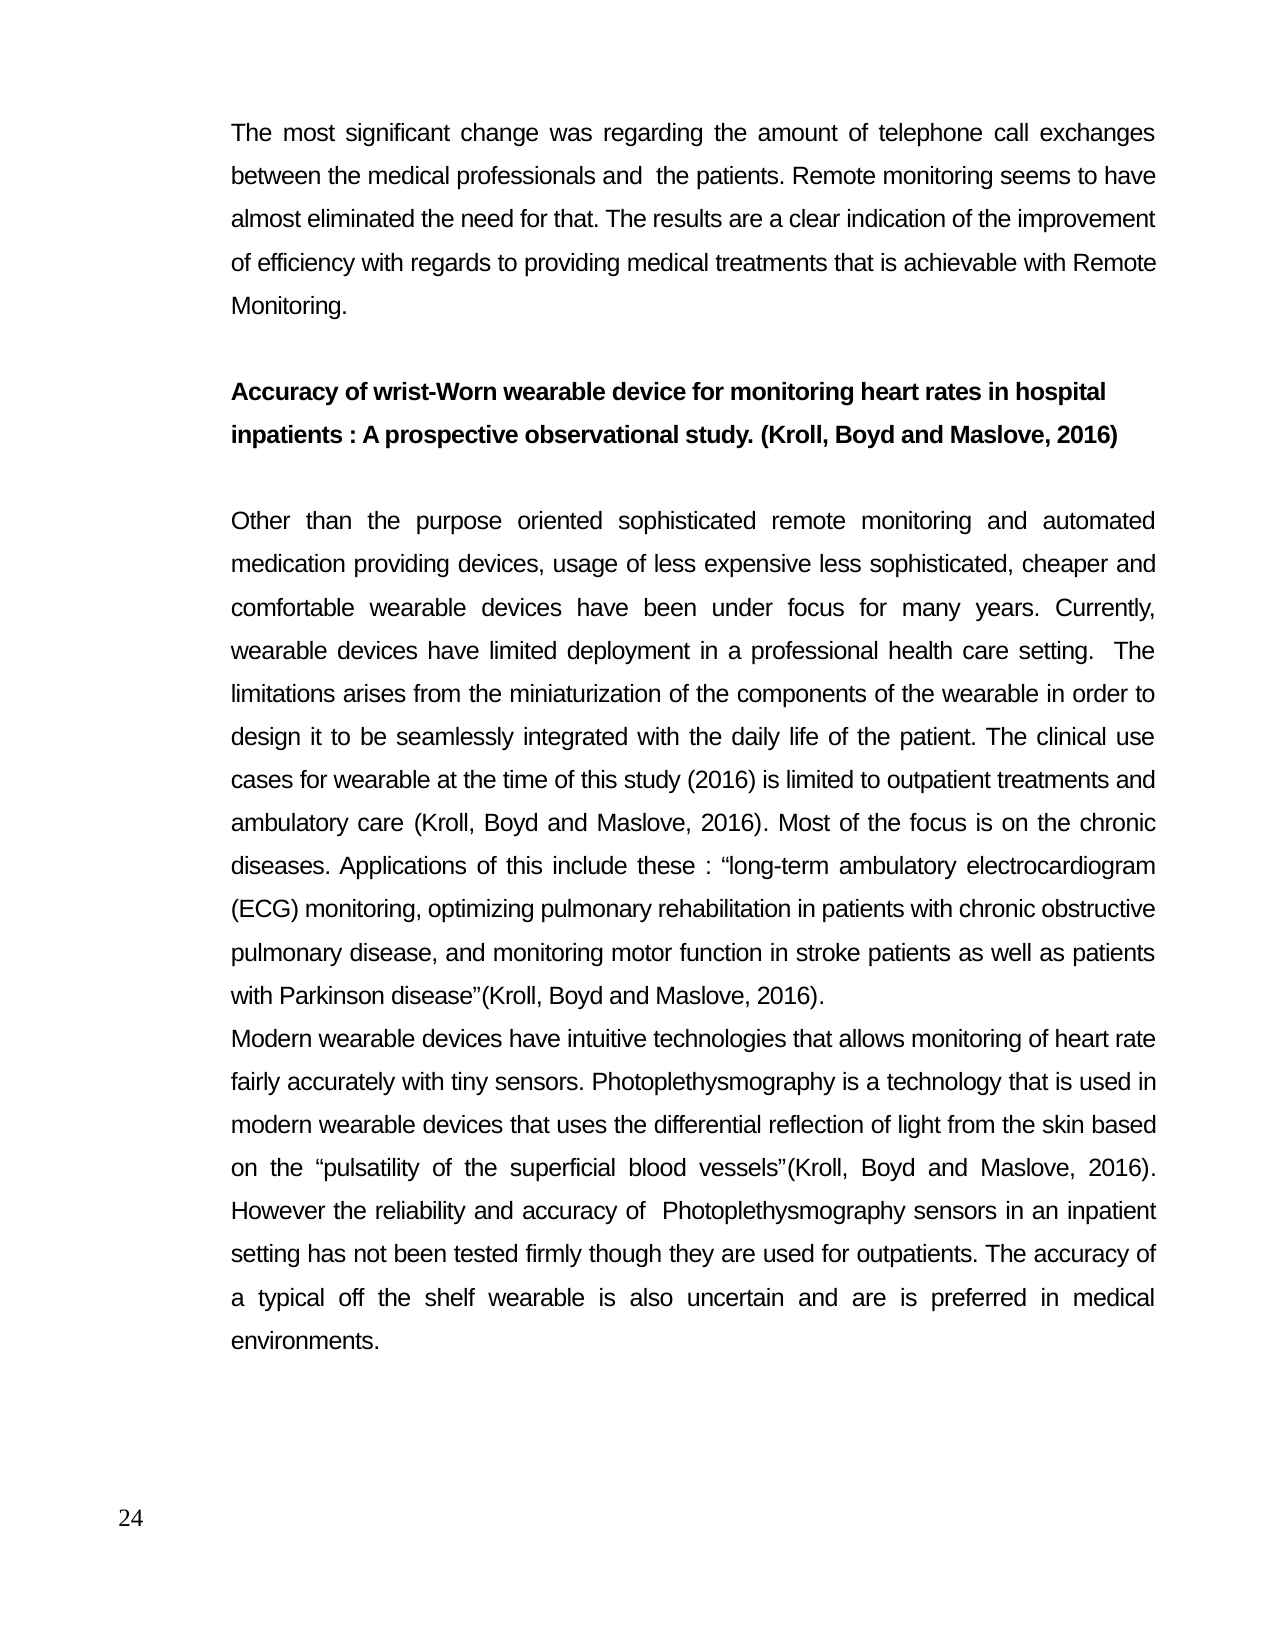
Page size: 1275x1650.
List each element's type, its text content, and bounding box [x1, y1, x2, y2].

text The most significant change was regarding the amount of telephone call exchanges between the medical professionals and the patients. Remote monitoring seems to have almost eliminated the need for that. The results are a clear indication of the improvement of efficiency with regards to providing medical treatments that is achievable with Remote Monitoring. [231, 118, 1157, 319]
text Accuracy of wrist-Worn wearable device for monitoring heart rates in hospital inpatients : A prospective observational study. (Kroll, Boyd and Maslove, 2016)⁠ [231, 377, 1157, 449]
text Other than the purpose oriented sophisticated remote monitoring and automated medication providing devices, usage of less expensive less sophisticated, cheaper and comfortable wearable devices have been under focus for many years. Currently, wearable devices have limited deployment in a professional health care setting. The limitations arises from the miniaturization of the components of the wearable in order to design it to be seamlessly integrated with the daily life of the patient. The clinical use cases for wearable at the time of this study (2016) is limited to outpatient treatments and ambulatory care (Kroll, Boyd and Maslove, 2016)⁠. Most of the focus is on the chronic diseases. Applications of this include these : “long-term ambulatory electrocardiogram (ECG) monitoring, optimizing pulmonary rehabilitation in patients with chronic obstructive pulmonary disease, and monitoring motor function in stroke patients as well as patients with Parkinson disease”(Kroll, Boyd and Maslove, 2016). [231, 506, 1157, 1009]
text Modern wearable devices have intuitive technologies that allows monitoring of heart rate fairly accurately with tiny sensors. Photoplethysmography is a technology that is used in modern wearable devices that uses the differential reflection of light from the skin based on the “pulsatility of the superficial blood vessels”(Kroll, Boyd and Maslove, 2016)⁠. However the reliability and accuracy of Photoplethysmography sensors in an inpatient setting has not been tested firmly though they are used for outpatients. The accuracy of a typical off the shelf wearable is also uncertain and are is preferred in medical environments. [231, 1024, 1157, 1354]
